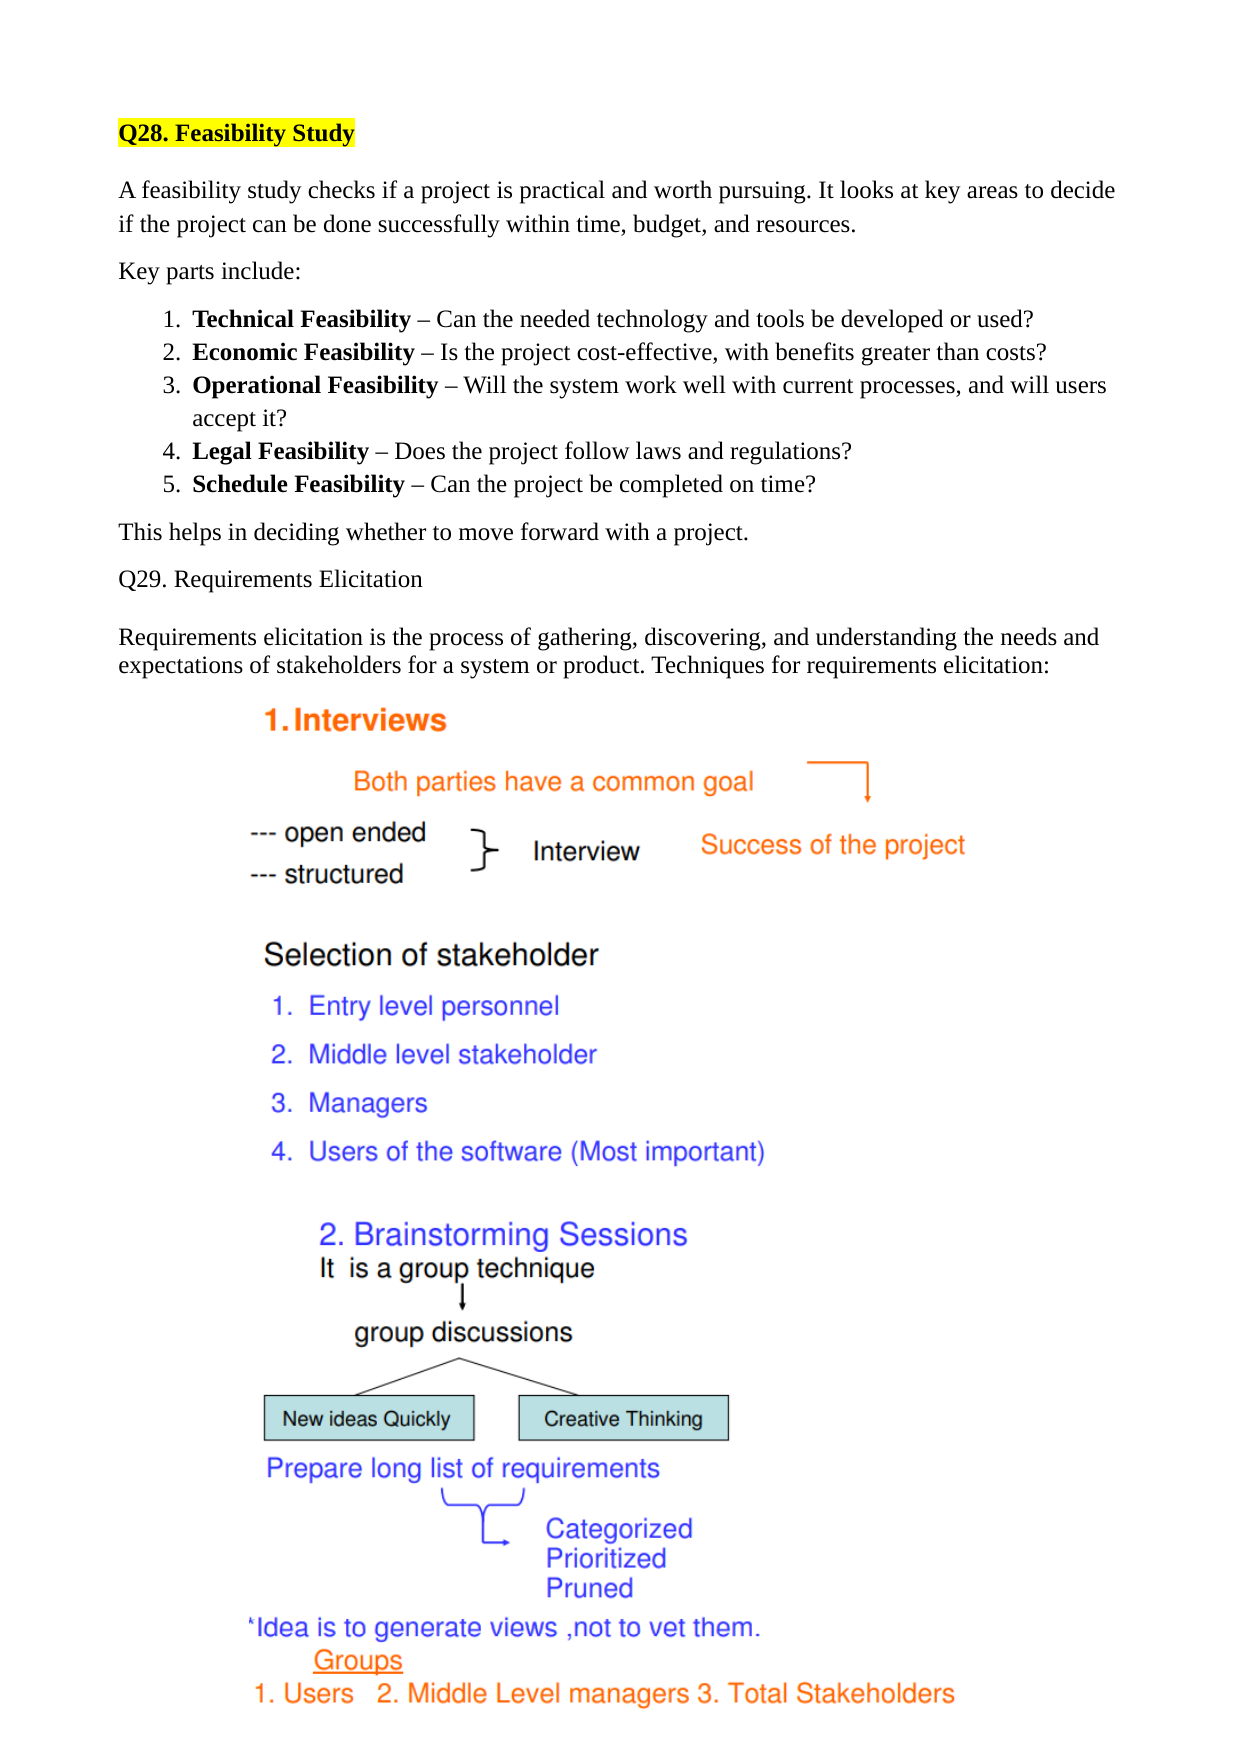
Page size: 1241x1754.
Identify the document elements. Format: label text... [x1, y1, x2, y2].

picture [247, 707, 976, 1183]
text Requirements elicitation is the process of gathering, discovering, and understanding the needs and expectations of stakeholders for a system or product. Techniques for requirements elicitation: [118, 622, 1122, 679]
text Q29. Requirements Elicitation [118, 564, 1122, 593]
list Operational Feasibility – Will the system work well with current processes, and will users accept it? [162, 370, 1122, 432]
text Q28. Feasibility Study [118, 118, 1122, 147]
list Schedule Feasibility – Can the project be completed on time? [162, 469, 1122, 498]
text This helps in deciding whether to move forward with a project. [118, 517, 1122, 545]
list Technical Feasibility – Can the needed technology and tools be developed or used? [162, 304, 1122, 333]
list Legal Feasibility – Does the project follow laws and regulations? [162, 436, 1122, 465]
picture [249, 1220, 961, 1714]
text A feasibility study checks if a project is practical and worth pursuing. It looks at key areas to decide if the project can be done successfully within time, budget, and resources. [118, 176, 1122, 237]
list Economic Feasibility – Is the project cost-effective, with benefits greater than costs? [162, 337, 1122, 366]
text Key parts include: [118, 256, 1122, 285]
